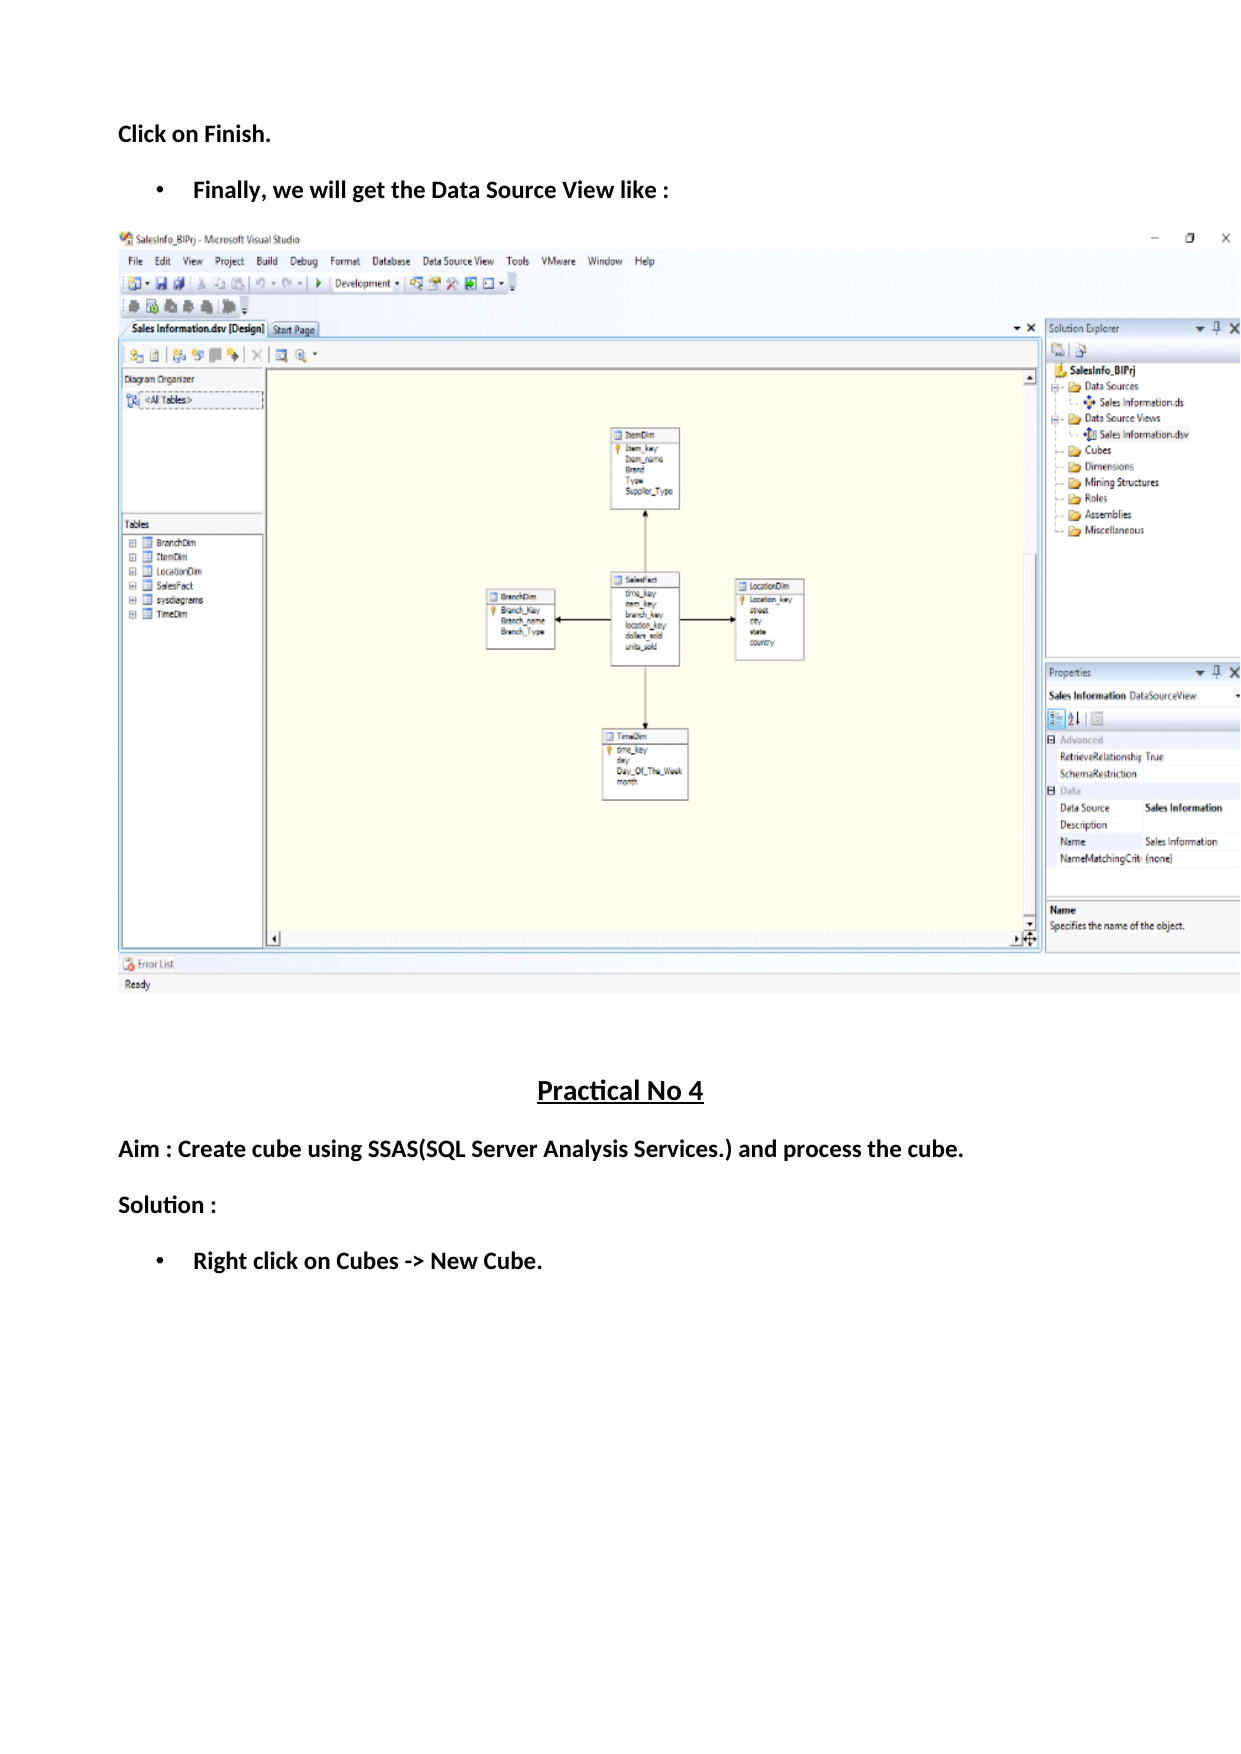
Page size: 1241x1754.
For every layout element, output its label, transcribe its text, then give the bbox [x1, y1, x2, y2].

text Aim : Create cube using SSAS(SQL Server Analysis Services.) and process the cube. [118, 1133, 1122, 1164]
text Practical No 4 [118, 1072, 1122, 1107]
list Finally, we will get the Data Source View like : [156, 174, 1122, 204]
text Click on Finish. [118, 118, 1122, 149]
list Right click on Cubes -> New Cube. [156, 1245, 1122, 1276]
text Solution : [118, 1189, 1122, 1220]
